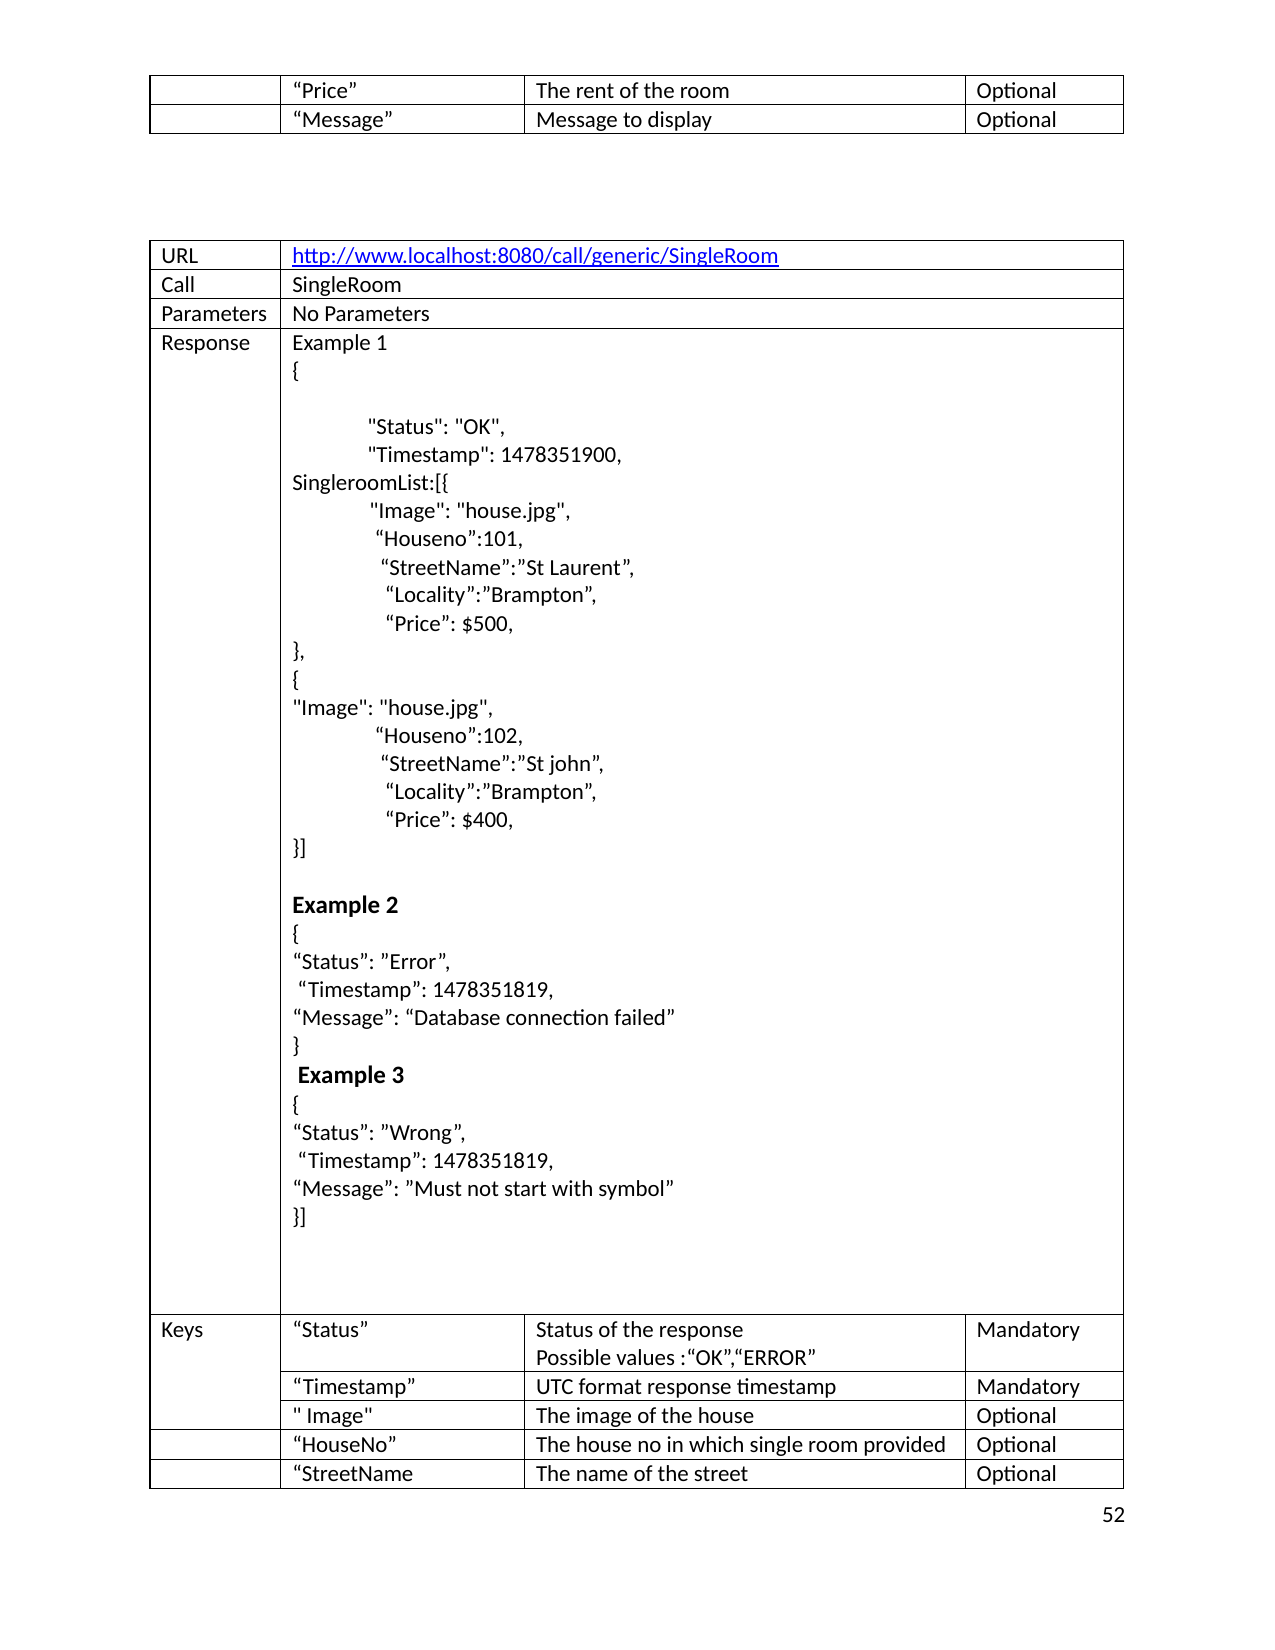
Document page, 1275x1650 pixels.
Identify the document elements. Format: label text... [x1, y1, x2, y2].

table_cell The name of the street [525, 1460, 965, 1487]
table_cell “Price” [281, 76, 524, 104]
table_header URL [151, 241, 280, 269]
table_cell Keys [151, 1315, 280, 1429]
table_cell “StreetName [281, 1460, 524, 1487]
table_cell UTC format response timestamp [525, 1372, 965, 1400]
table_cell No Parameters [281, 299, 1123, 327]
table_cell Response [151, 329, 280, 1314]
table_cell Optional [966, 76, 1123, 104]
table_cell Example 1 { "Status": "OK", "Timestamp": 1478351900, SingleroomList:[{ "Image": "house.jpg", “Houseno”:101, “StreetName”:”St Laurent”, “Locality”:”Brampton”, “Price”: $500, }, { "Image": "house.jpg", “Houseno”:102, “StreetName”:”St john”, “Locality”:”Brampton”, “Price”: $400, }] Example 2 { “Status”: ”Error”, “Timestamp”: 1478351819, “Message”: “Database connection failed” } Example 3 { “Status”: ”Wrong”, “Timestamp”: 1478351819, “Message”: ”Must not start with symbol” }] [281, 329, 1123, 1314]
table_cell Call [151, 270, 280, 298]
table_cell The house no in which single room provided [525, 1430, 965, 1458]
table_cell “Message” [281, 105, 524, 133]
table_cell Mandatory [966, 1372, 1123, 1400]
table_cell [151, 105, 280, 133]
table_cell Optional [966, 1401, 1123, 1429]
table_cell Status of the response Possible values :“OK”,“ERROR” [525, 1315, 965, 1371]
table_cell Mandatory [966, 1315, 1123, 1371]
table_cell Optional [966, 1430, 1123, 1458]
table_header http://www.localhost:8080/call/generic/SingleRoom [281, 241, 1123, 269]
table_cell Message to display [525, 105, 965, 133]
table_cell “Status” [281, 1315, 524, 1371]
table_cell [151, 1460, 280, 1487]
table_cell The rent of the room [525, 76, 965, 104]
table_cell Parameters [151, 299, 280, 327]
table_cell [151, 76, 280, 104]
table_cell [151, 1430, 280, 1458]
table_cell SingleRoom [281, 270, 1123, 298]
table_cell The image of the house [525, 1401, 965, 1429]
table_cell " Image" [281, 1401, 524, 1429]
table_cell “Timestamp” [281, 1372, 524, 1400]
table_cell Optional [966, 105, 1123, 133]
table_cell “HouseNo” [281, 1430, 524, 1458]
table_cell Optional [966, 1460, 1123, 1487]
